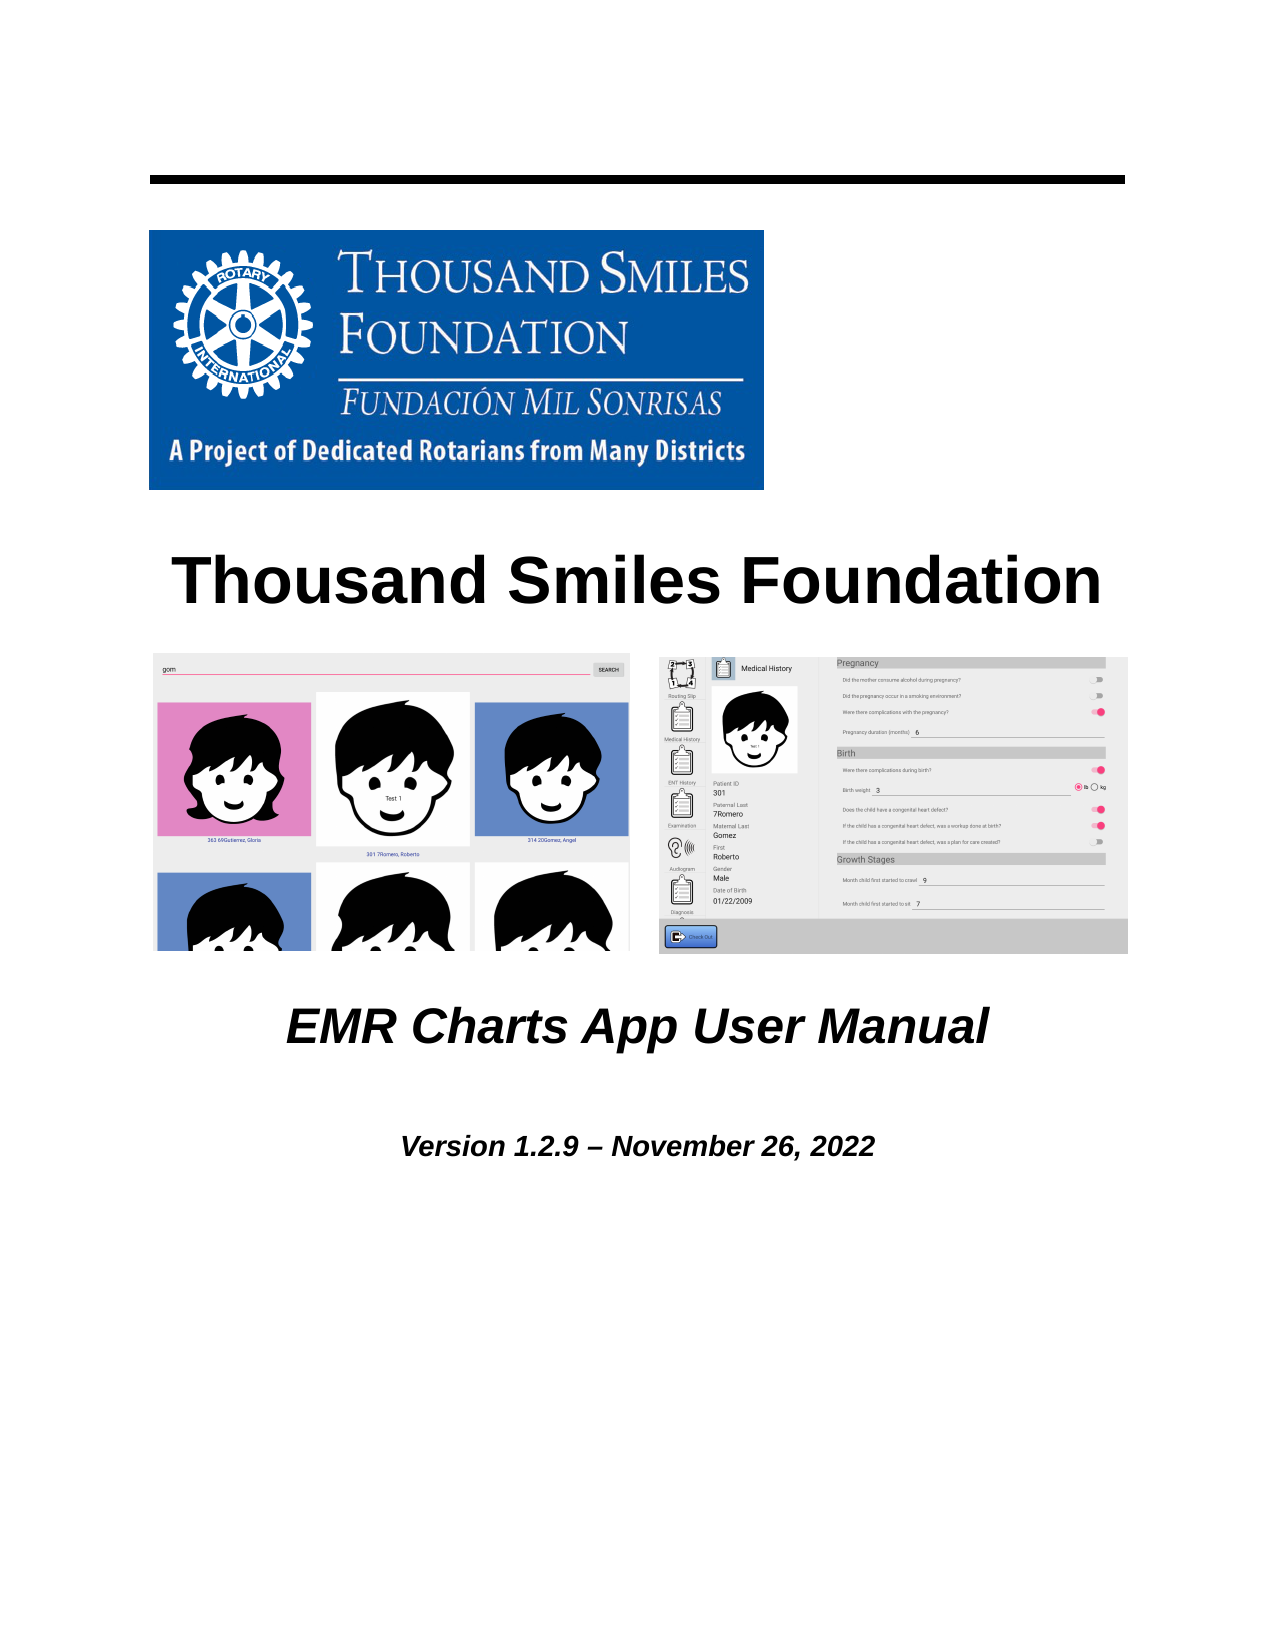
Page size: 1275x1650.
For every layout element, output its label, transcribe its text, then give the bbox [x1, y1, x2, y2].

picture [153, 653, 630, 951]
picture [659, 657, 1128, 954]
picture [149, 230, 764, 490]
subtitle Version 1.2.9 – November 26, 2022 [150, 1129, 1125, 1162]
subtitle EMR Charts App User Manual [150, 996, 1125, 1054]
title Thousand Smiles Foundation [150, 541, 1125, 618]
